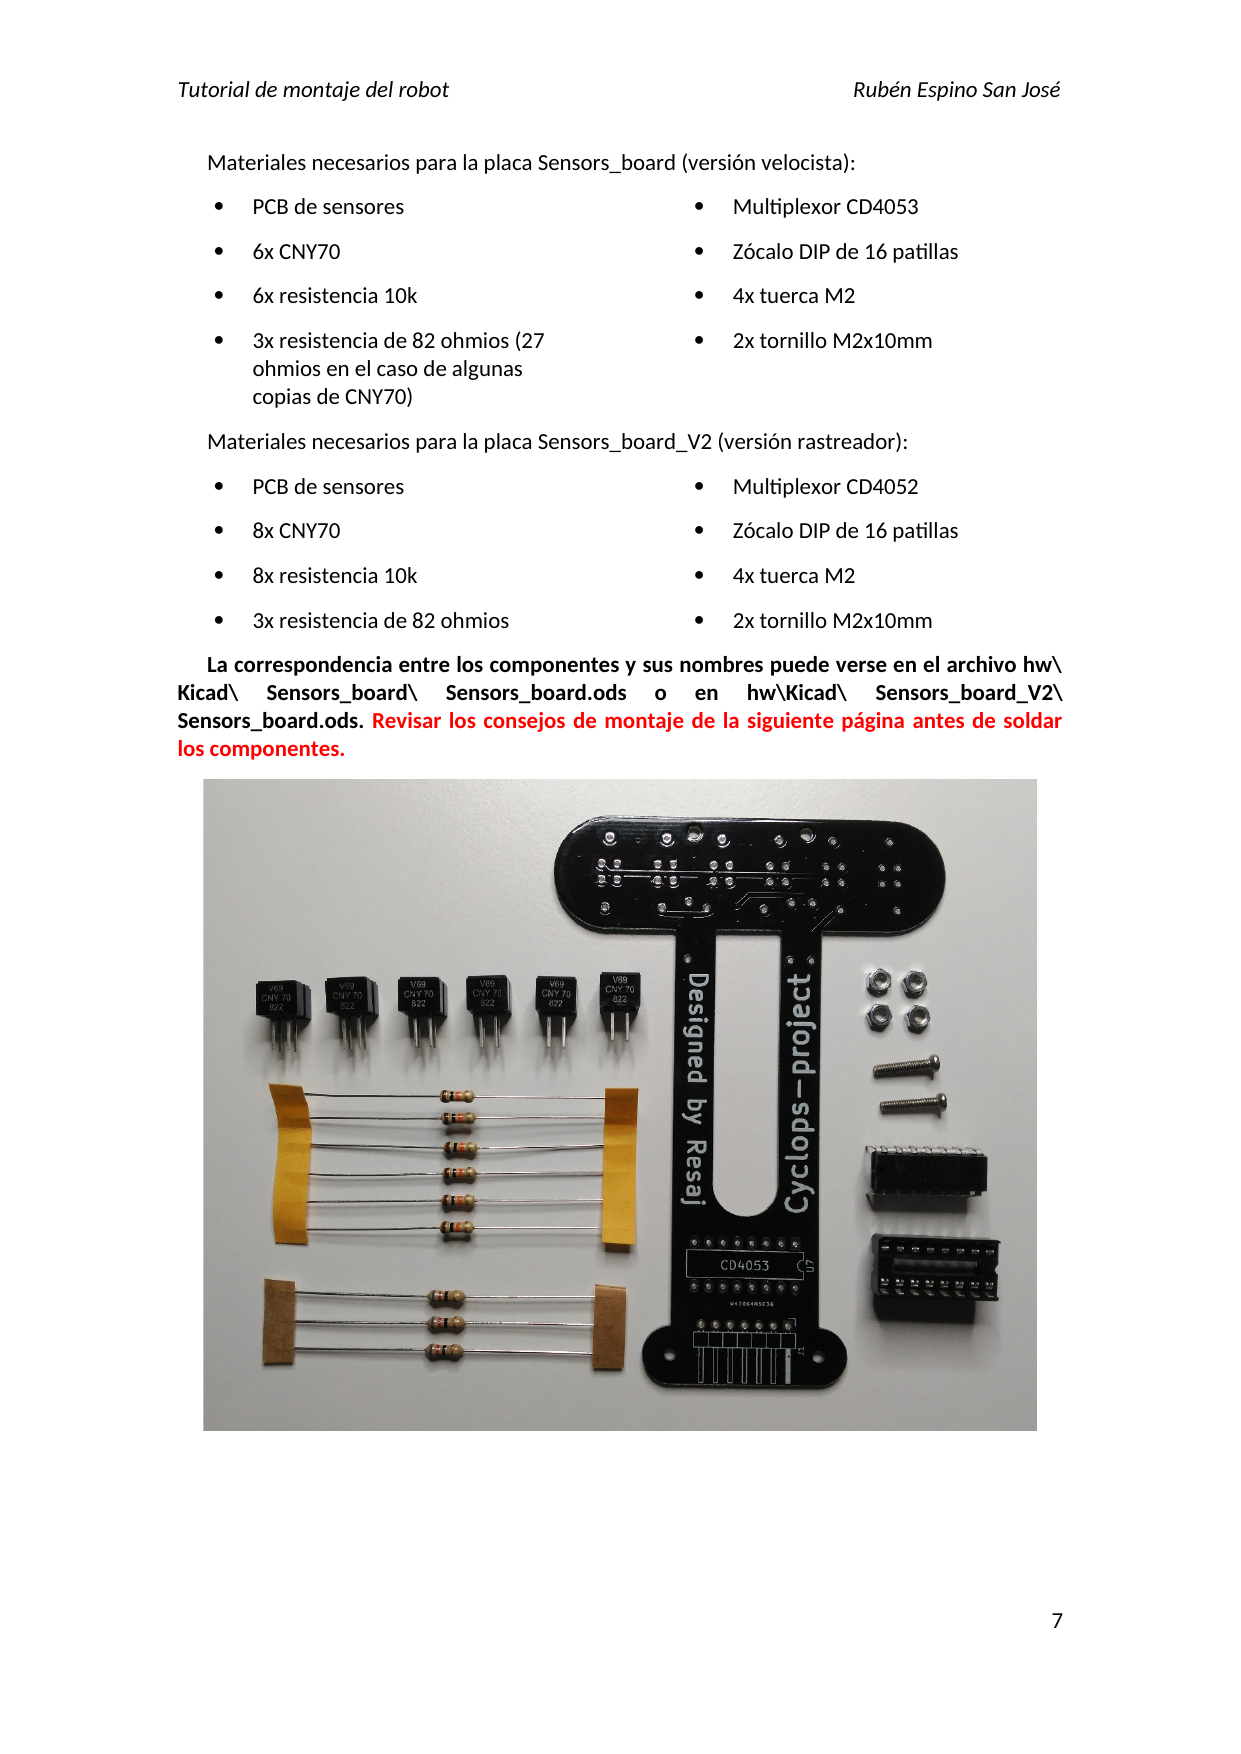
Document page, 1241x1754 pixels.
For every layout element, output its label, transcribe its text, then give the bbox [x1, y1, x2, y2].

text Materiales necesarios para la placa Sensors_board (versión velocista): [177, 148, 1063, 176]
list 2x tornillo M2x10mm [695, 606, 1063, 634]
list 4x tuerca M2 [695, 282, 1063, 310]
list PCB de sensores [215, 192, 583, 220]
list 6x resistencia 10k [215, 282, 583, 310]
list PCB de sensores [215, 472, 583, 500]
list 3x resistencia de 82 ohmios (27 ohmios en el caso de algunas copias de CNY70) [215, 326, 583, 410]
list Zócalo DIP de 16 patillas [695, 516, 1063, 544]
list Multiplexor CD4053 [695, 192, 1063, 220]
list 2x tornillo M2x10mm [695, 326, 1063, 354]
list Zócalo DIP de 16 patillas [695, 237, 1063, 265]
text La correspondencia entre los componentes y sus nombres puede verse en el archivo hw\Kicad\ Sensors_board\ Sensors_board.ods o en hw\Kicad\ Sensors_board_V2\ Sensors_board.ods. Revisar los consejos de montaje de la siguiente página antes de soldar los componentes. [177, 651, 1063, 763]
text Materiales necesarios para la placa Sensors_board_V2 (versión rastreador): [177, 427, 1063, 455]
list 3x resistencia de 82 ohmios [215, 606, 583, 634]
list 4x tuerca M2 [695, 561, 1063, 589]
list Multiplexor CD4052 [695, 472, 1063, 500]
list 6x CNY70 [215, 237, 583, 265]
list 8x CNY70 [215, 516, 583, 544]
list 8x resistencia 10k [215, 561, 583, 589]
